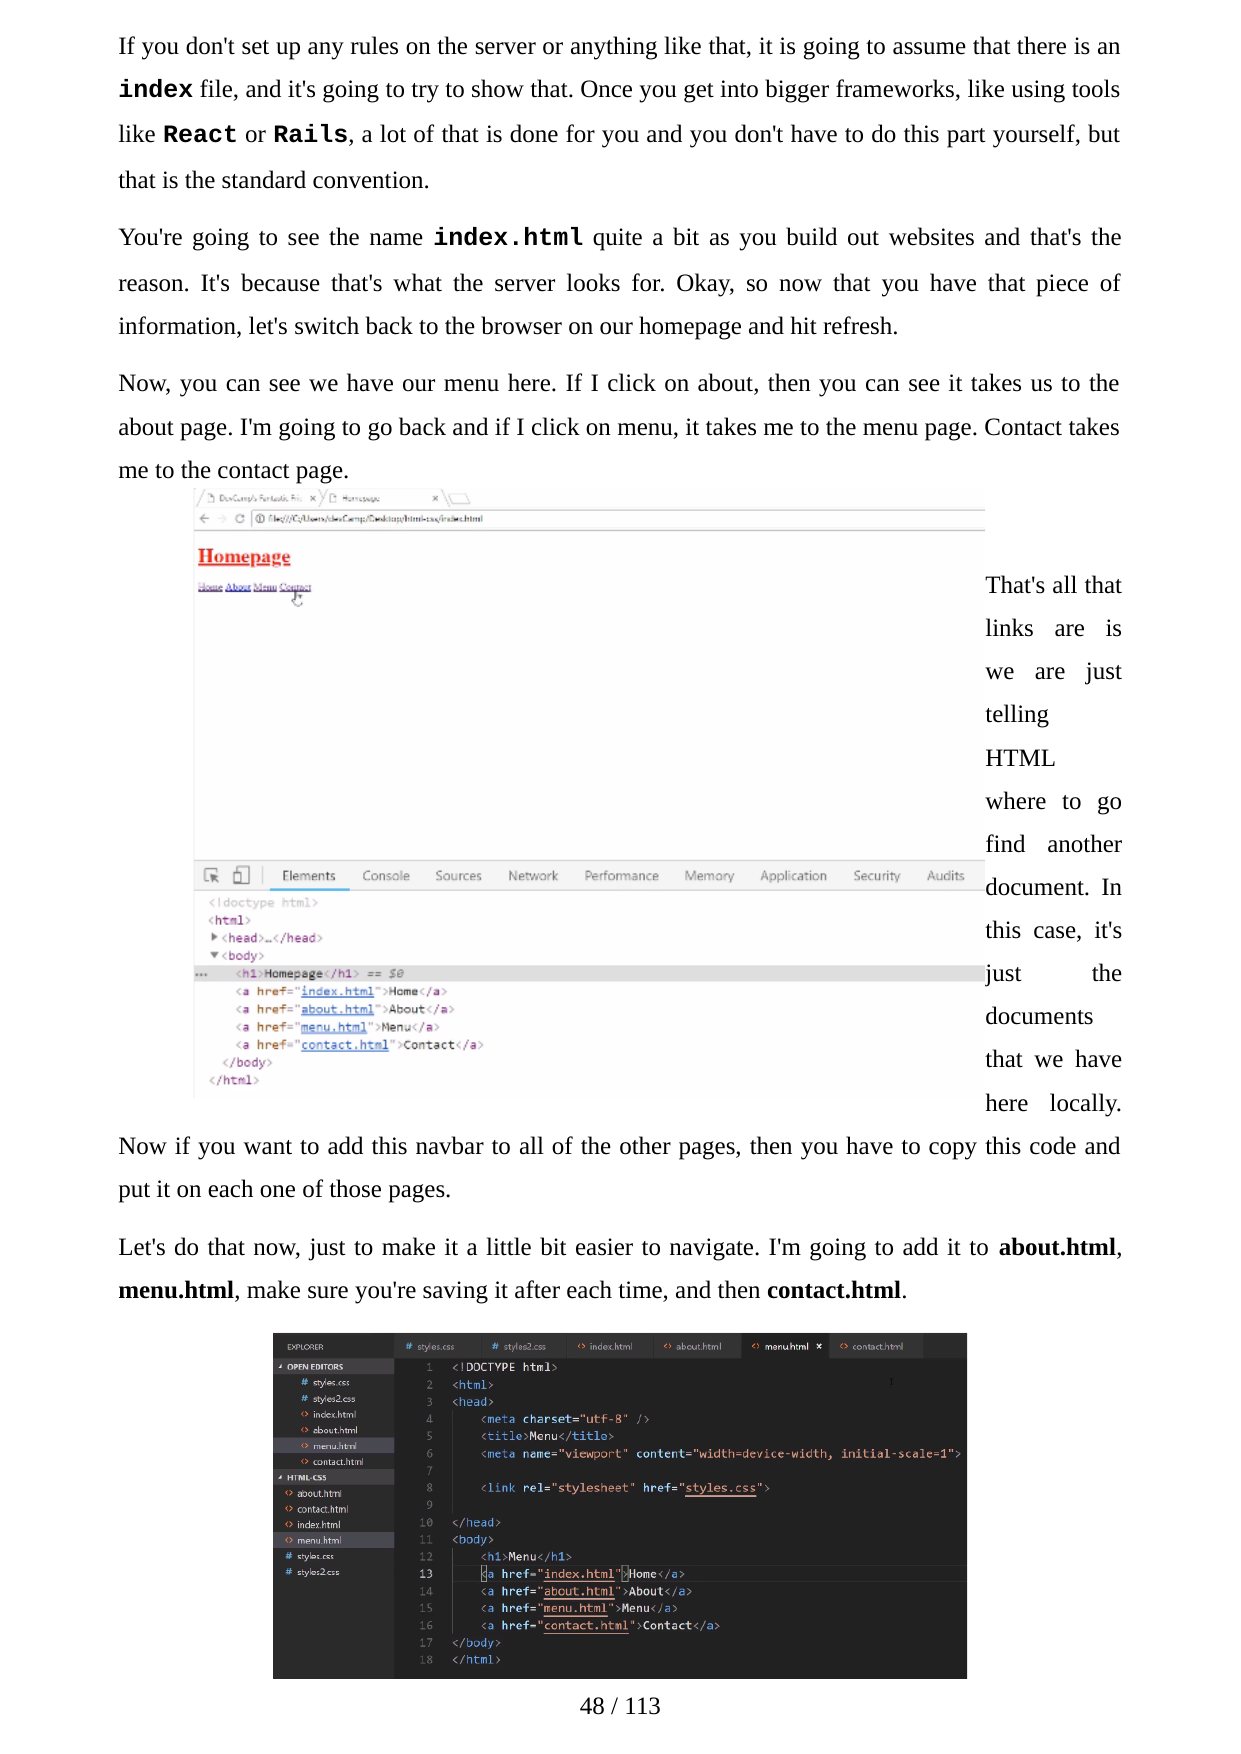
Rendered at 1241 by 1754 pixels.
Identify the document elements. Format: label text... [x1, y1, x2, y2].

text Now, you can see we have our menu here. If I click on about, then you can see it takes us to the about page. I'm going to go back and if I click on menu, it takes me to the menu page. Contact takes me to the contact page. [118, 368, 1122, 483]
picture [193, 488, 986, 1098]
picture [273, 1332, 968, 1679]
text That's all that links are is we are just telling HTML where to go find another document. In this case, it's just the documents that we have here locally. Now if you want to add this navbar to all of the other pages, then you have to copy this code and put it on each one of those pages. [118, 570, 1122, 1203]
text Let's do that now, just to make it a little bit easier to navigate. I'm going to add it to about.html, menu.html, make sure you're saving it after each time, and then contact.html. [118, 1232, 1122, 1303]
text If you don't set up any rules on the server or anything like that, it is going to assume that there is an index file, and it's going to try to show that. Once you get into bigger frameworks, like using tools like React or Rails, a lot of that is done for you and you don't have to do this part yourself, but that is the standard convention. [118, 31, 1122, 193]
text You're going to see the name index.html quite a bit as you build out websites and that's the reason. It's because that's what the server looks for. Okay, so now that you have that piece of information, let's switch back to the browser on our homepage and hit refresh. [118, 222, 1122, 339]
